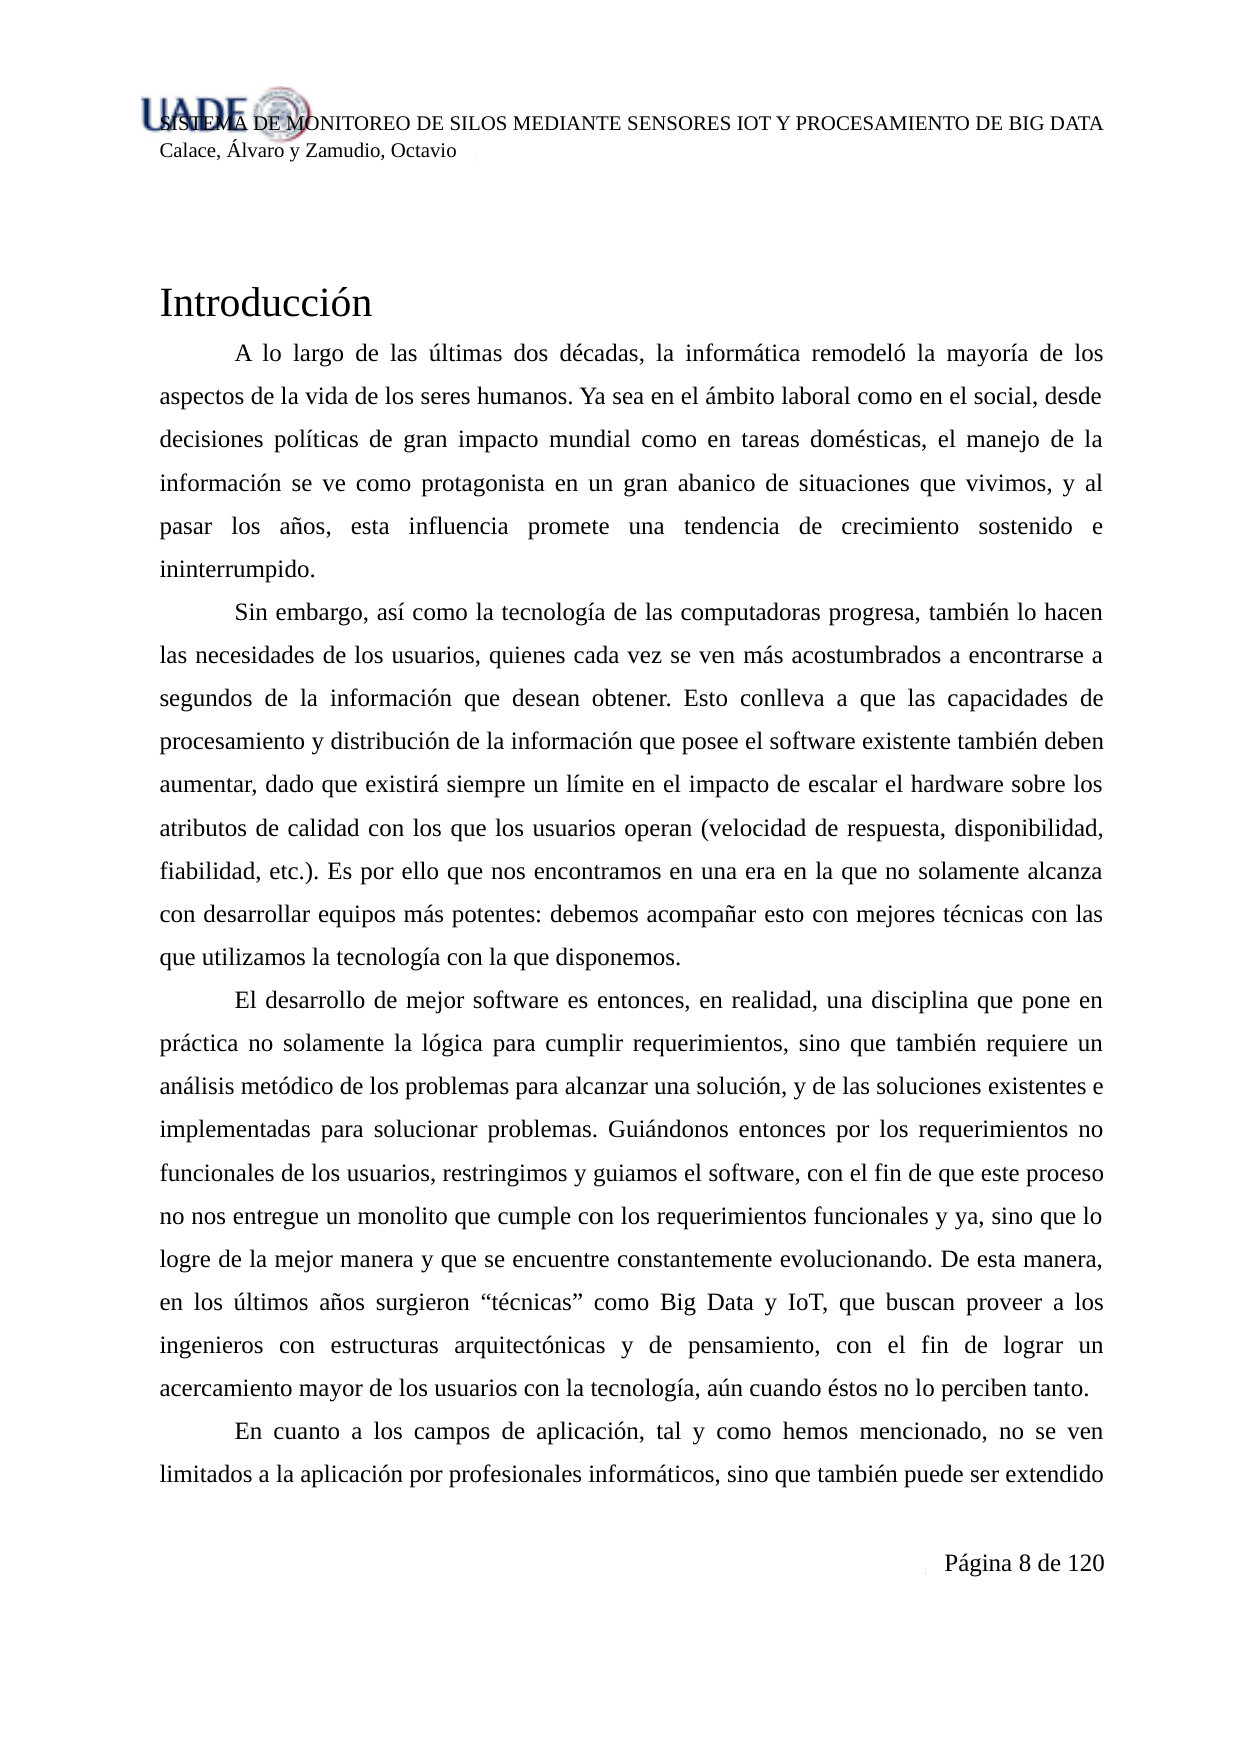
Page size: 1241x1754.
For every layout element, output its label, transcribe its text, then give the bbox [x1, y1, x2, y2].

text El desarrollo de mejor software es entonces, en realidad, una disciplina que pone en práctica no solamente la lógica para cumplir requerimientos, sino que también requiere un análisis metódico de los problemas para alcanzar una solución, y de las soluciones existentes e implementadas para solucionar problemas. Guiándonos entonces por los requerimientos no funcionales de los usuarios, restringimos y guiamos el software, con el fin de que este proceso no nos entregue un monolito que cumple con los requerimientos funcionales y ya, sino que lo logre de la mejor manera y que se encuentre constantemente evolucionando. De esta manera, en los últimos años surgieron “técnicas” como Big Data y IoT, que buscan proveer a los ingenieros con estructuras arquitectónicas y de pensamiento, con el fin de lograr un acercamiento mayor de los usuarios con la tecnología, aún cuando éstos no lo perciben tanto. [159, 985, 1104, 1402]
subtitle Introducción [159, 278, 1104, 326]
text En cuanto a los campos de aplicación, tal y como hemos mencionado, no se ven limitados a la aplicación por profesionales informáticos, sino que también puede ser extendido [159, 1416, 1104, 1488]
picture [140, 86, 314, 146]
text A lo largo de las últimas dos décadas, la informática remodeló la mayoría de los aspectos de la vida de los seres humanos. Ya sea en el ámbito laboral como en el social, desde decisiones políticas de gran impacto mundial como en tareas domésticas, el manejo de la información se ve como protagonista en un gran abanico de situaciones que vivimos, y al pasar los años, esta influencia promete una tendencia de crecimiento sostenido e ininterrumpido. [159, 338, 1104, 583]
text Sin embargo, así como la tecnología de las computadoras progresa, también lo hacen las necesidades de los usuarios, quienes cada vez se ven más acostumbrados a encontrarse a segundos de la información que desean obtener. Esto conlleva a que las capacidades de procesamiento y distribución de la información que posee el software existente también deben aumentar, dado que existirá siempre un límite en el impacto de escalar el hardware sobre los atributos de calidad con los que los usuarios operan (velocidad de respuesta, disponibilidad, fiabilidad, etc.). Es por ello que nos encontramos en una era en la que no solamente alcanza con desarrollar equipos más potentes: debemos acompañar esto con mejores técnicas con las que utilizamos la tecnología con la que disponemos. [159, 597, 1104, 971]
